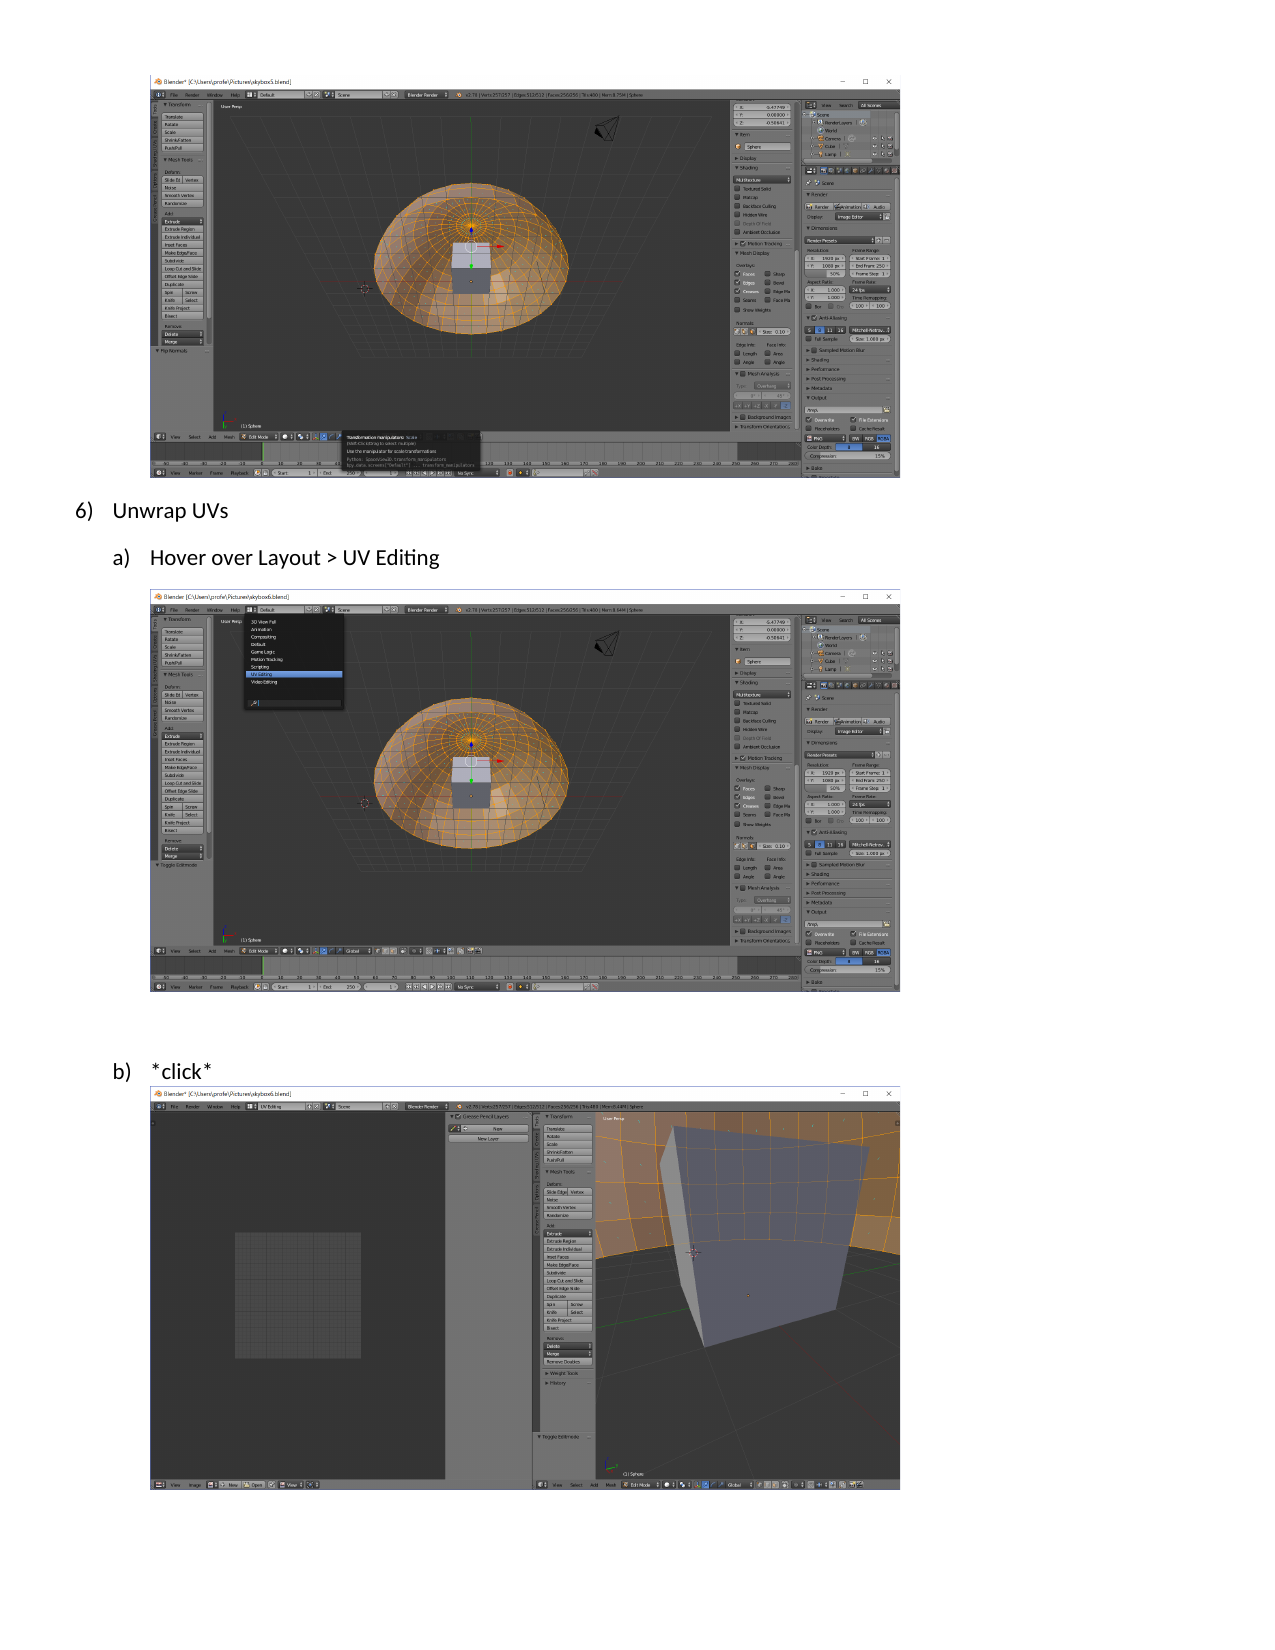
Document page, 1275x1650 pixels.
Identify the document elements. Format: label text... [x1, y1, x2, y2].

list Unwrap UVs [75, 496, 1200, 524]
list Hover over Layout > UV Editing [112, 543, 1200, 571]
list *click* [112, 1057, 1200, 1489]
